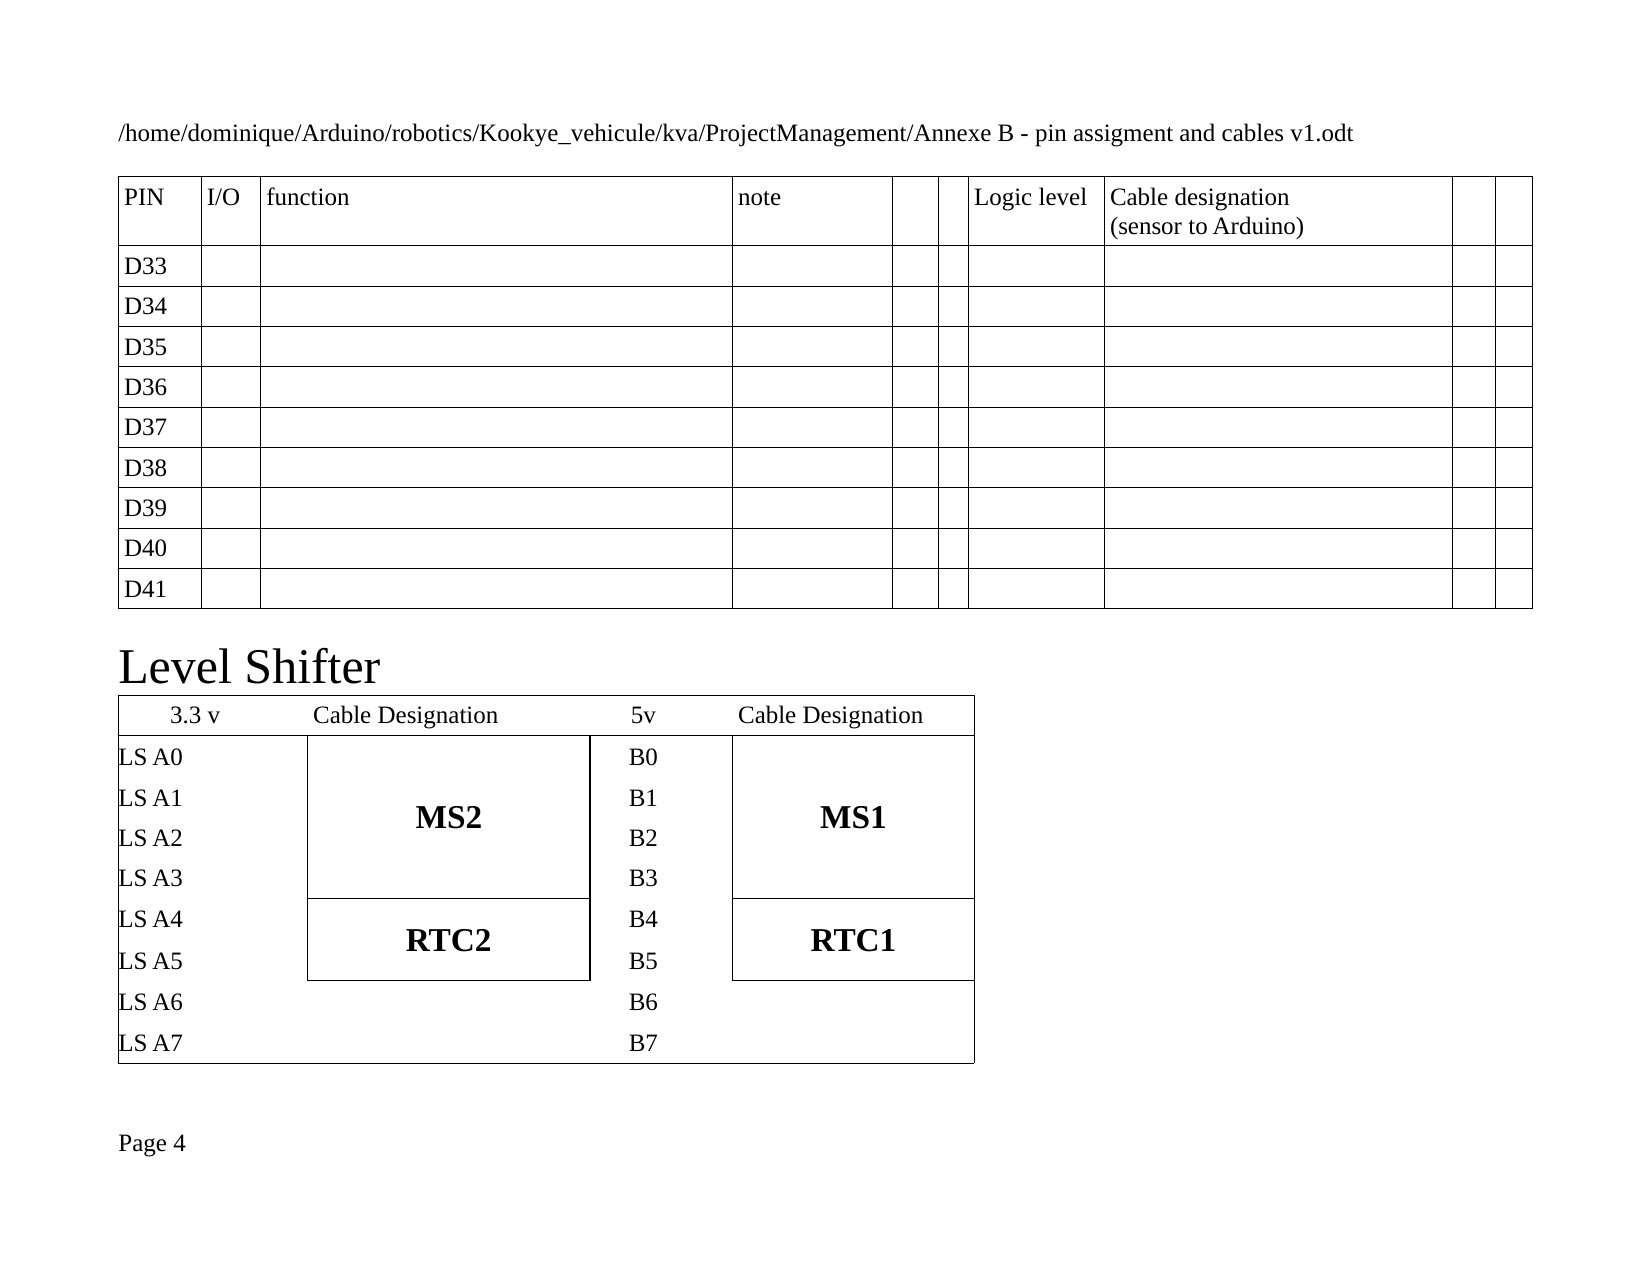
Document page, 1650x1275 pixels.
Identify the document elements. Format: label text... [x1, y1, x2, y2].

table_cell [893, 246, 938, 286]
table_cell [202, 287, 260, 326]
table_cell [271, 939, 307, 980]
table_cell [261, 246, 732, 286]
table_cell [1496, 327, 1532, 366]
table_header [271, 696, 307, 735]
table_header 3.3 v [119, 696, 271, 735]
table_cell [202, 408, 260, 447]
table_cell [261, 488, 732, 528]
table_cell [939, 488, 968, 528]
table_cell LS A5 [119, 939, 271, 980]
table_cell [202, 246, 260, 286]
table_cell [696, 980, 732, 1022]
table_cell [261, 327, 732, 366]
table_cell [271, 898, 307, 939]
table_cell [1105, 529, 1452, 568]
table_cell [202, 367, 260, 407]
table_header [1496, 177, 1532, 245]
table_cell [939, 327, 968, 366]
table_cell [939, 287, 968, 326]
table_cell [733, 408, 892, 447]
table_cell [1105, 327, 1452, 366]
table_cell [893, 327, 938, 366]
table_header Logic level [969, 177, 1104, 245]
table_cell [261, 569, 732, 608]
table_cell [696, 898, 732, 939]
table_cell [733, 448, 892, 487]
table_cell [969, 327, 1104, 366]
table_cell [733, 287, 892, 326]
table_cell D39 [119, 488, 201, 528]
table_cell [1453, 569, 1495, 608]
table_cell LS A4 [119, 898, 271, 939]
table_cell [1453, 287, 1495, 326]
table_cell [1105, 488, 1452, 528]
table_cell D38 [119, 448, 201, 487]
table_header note [733, 177, 892, 245]
table_cell [1453, 246, 1495, 286]
table_header function [261, 177, 732, 245]
table_cell [261, 408, 732, 447]
table_cell [969, 287, 1104, 326]
table_cell [969, 529, 1104, 568]
table_cell D34 [119, 287, 201, 326]
text Level Shifter [118, 637, 1532, 694]
table_cell [733, 488, 892, 528]
table_cell [732, 1022, 974, 1063]
table_header [1453, 177, 1495, 245]
table_cell RTC1 [733, 899, 974, 980]
table_cell [1105, 448, 1452, 487]
table_cell [733, 246, 892, 286]
table_cell B2 [591, 818, 696, 858]
table_cell [893, 408, 938, 447]
table_cell [939, 367, 968, 407]
table_cell [1453, 529, 1495, 568]
table_cell [696, 939, 732, 980]
table_cell [969, 246, 1104, 286]
table_cell [1453, 327, 1495, 366]
table_cell [271, 736, 307, 776]
table_header [893, 177, 938, 245]
table_cell [732, 981, 974, 1022]
table_cell [1105, 246, 1452, 286]
table_cell [1496, 488, 1532, 528]
table_cell [939, 529, 968, 568]
table_cell [202, 488, 260, 528]
table_cell [969, 408, 1104, 447]
table_cell [939, 448, 968, 487]
table_header PIN [119, 177, 201, 245]
table_cell [261, 367, 732, 407]
table_cell [261, 448, 732, 487]
table_cell [893, 367, 938, 407]
table_cell [1496, 367, 1532, 407]
table_cell [893, 569, 938, 608]
table_cell [696, 776, 732, 817]
table_cell [271, 858, 307, 898]
table_header Cable Designation [307, 696, 590, 735]
table_cell [261, 529, 732, 568]
table_header [939, 177, 968, 245]
table_cell [939, 569, 968, 608]
table_cell LS A6 [119, 980, 271, 1022]
table_cell B5 [591, 939, 696, 980]
table_cell B4 [591, 898, 696, 939]
table_cell [261, 287, 732, 326]
table_cell [202, 569, 260, 608]
table_cell [893, 448, 938, 487]
table_cell [271, 980, 307, 1022]
table_cell [1496, 287, 1532, 326]
table_cell [696, 818, 732, 858]
table_cell [893, 287, 938, 326]
table_cell [307, 981, 590, 1063]
table_cell [1105, 287, 1452, 326]
table_cell B3 [591, 858, 696, 898]
table_cell [202, 529, 260, 568]
table_cell [1496, 529, 1532, 568]
table_cell [202, 448, 260, 487]
table_cell MS1 [733, 736, 974, 898]
table_header [696, 696, 732, 735]
table_cell LS A1 [119, 776, 271, 817]
table_header I/O [202, 177, 260, 245]
table_cell [893, 529, 938, 568]
table_cell [1105, 408, 1452, 447]
table_cell [939, 246, 968, 286]
table_header Cable Designation [732, 696, 974, 735]
table_cell [733, 327, 892, 366]
table_cell [1105, 367, 1452, 407]
table_cell [696, 1022, 732, 1063]
table_cell MS2 [308, 736, 589, 898]
table_cell [893, 488, 938, 528]
table_cell D36 [119, 367, 201, 407]
table_cell LS A0 [119, 736, 271, 776]
table_cell [1496, 408, 1532, 447]
table_cell D41 [119, 569, 201, 608]
table_cell B0 [591, 736, 696, 776]
table_cell RTC2 [308, 899, 589, 980]
table_cell [1453, 448, 1495, 487]
table_cell [939, 408, 968, 447]
table_header Cable designation (sensor to Arduino) [1105, 177, 1452, 245]
table_cell B7 [590, 1022, 696, 1063]
table_header 5v [590, 696, 696, 735]
table_cell LS A7 [119, 1022, 271, 1063]
table_cell LS A3 [119, 858, 271, 898]
table_cell [271, 818, 307, 858]
table_cell [1453, 408, 1495, 447]
table_cell B1 [591, 776, 696, 817]
table_cell [1105, 569, 1452, 608]
table_cell [733, 529, 892, 568]
table_cell [969, 569, 1104, 608]
table_cell [733, 569, 892, 608]
table_cell D37 [119, 408, 201, 447]
table_cell D40 [119, 529, 201, 568]
table_cell [696, 858, 732, 898]
table_cell [969, 488, 1104, 528]
table_cell [271, 1022, 307, 1063]
table_cell D33 [119, 246, 201, 286]
table_cell [202, 327, 260, 366]
table_cell B6 [590, 980, 696, 1022]
table_cell [733, 367, 892, 407]
table_cell [969, 448, 1104, 487]
table_cell [1453, 488, 1495, 528]
table_cell [1453, 367, 1495, 407]
table_cell [1496, 246, 1532, 286]
table_cell LS A2 [119, 818, 271, 858]
table_cell [696, 736, 732, 776]
table_cell D35 [119, 327, 201, 366]
table_cell [1496, 448, 1532, 487]
table_cell [1496, 569, 1532, 608]
table_cell [969, 367, 1104, 407]
table_cell [271, 776, 307, 817]
